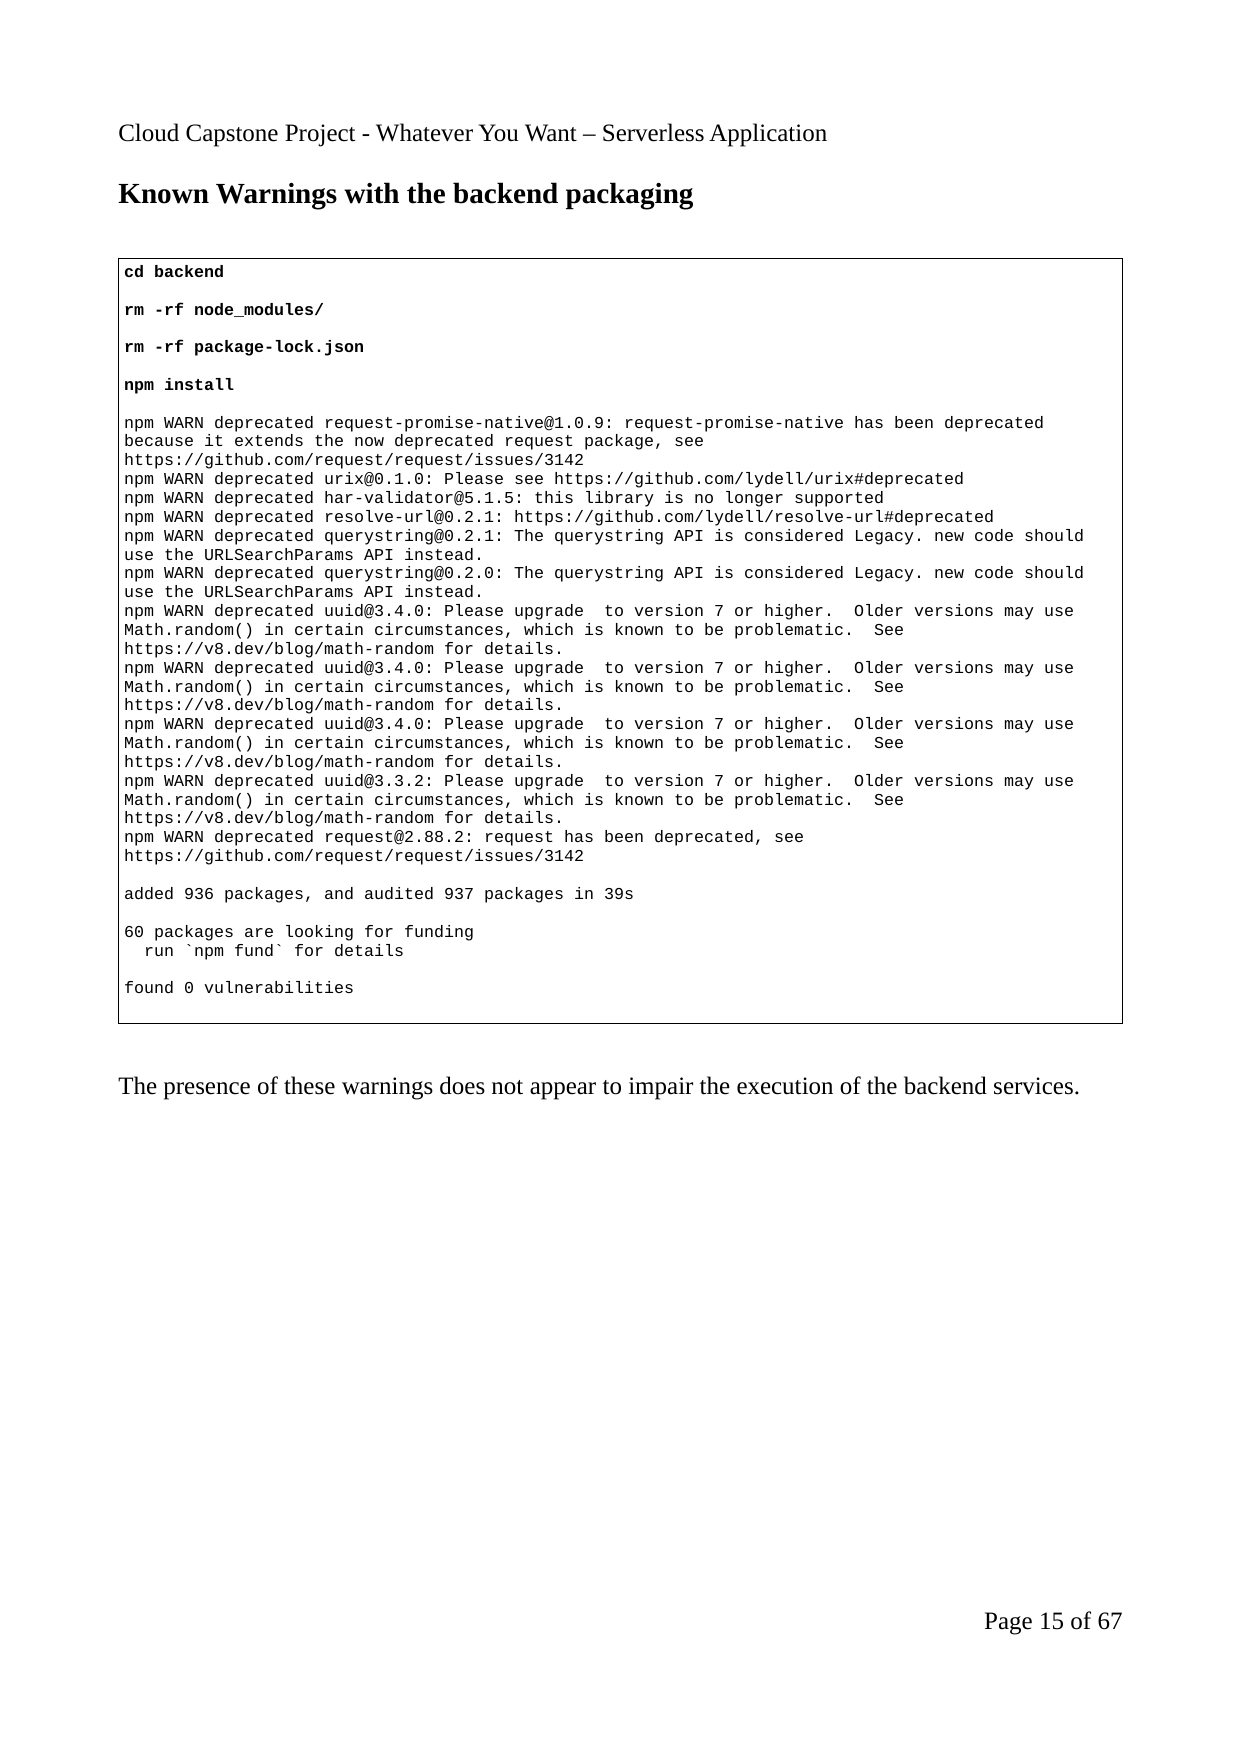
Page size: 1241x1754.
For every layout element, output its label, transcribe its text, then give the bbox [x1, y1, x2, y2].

subtitle Known Warnings with the backend packaging [118, 176, 1122, 210]
table_header cd backend rm -rf node_modules/ rm -rf package-lock.json npm install npm WARN deprecated request-promise-native@1.0.9: request-promise-native has been deprecated because it extends the now deprecated request package, see https://github.com/request/request/issues/3142 npm WARN deprecated urix@0.1.0: Please see https://github.com/lydell/urix#deprecated npm WARN deprecated har-validator@5.1.5: this library is no longer supported npm WARN deprecated resolve-url@0.2.1: https://github.com/lydell/resolve-url#deprecated npm WARN deprecated querystring@0.2.1: The querystring API is considered Legacy. new code should use the URLSearchParams API instead. npm WARN deprecated querystring@0.2.0: The querystring API is considered Legacy. new code should use the URLSearchParams API instead. npm WARN deprecated uuid@3.4.0: Please upgrade to version 7 or higher. Older versions may use Math.random() in certain circumstances, which is known to be problematic. See https://v8.dev/blog/math-random for details. npm WARN deprecated uuid@3.4.0: Please upgrade to version 7 or higher. Older versions may use Math.random() in certain circumstances, which is known to be problematic. See https://v8.dev/blog/math-random for details. npm WARN deprecated uuid@3.4.0: Please upgrade to version 7 or higher. Older versions may use Math.random() in certain circumstances, which is known to be problematic. See https://v8.dev/blog/math-random for details. npm WARN deprecated uuid@3.3.2: Please upgrade to version 7 or higher. Older versions may use Math.random() in certain circumstances, which is known to be problematic. See https://v8.dev/blog/math-random for details. npm WARN deprecated request@2.88.2: request has been deprecated, see https://github.com/request/request/issues/3142 added 936 packages, and audited 937 packages in 39s 60 packages are looking for funding run `npm fund` for details found 0 vulnerabilities [119, 259, 1122, 1023]
text The presence of these warnings does not appear to impair the execution of the backend services. [118, 1071, 1122, 1100]
